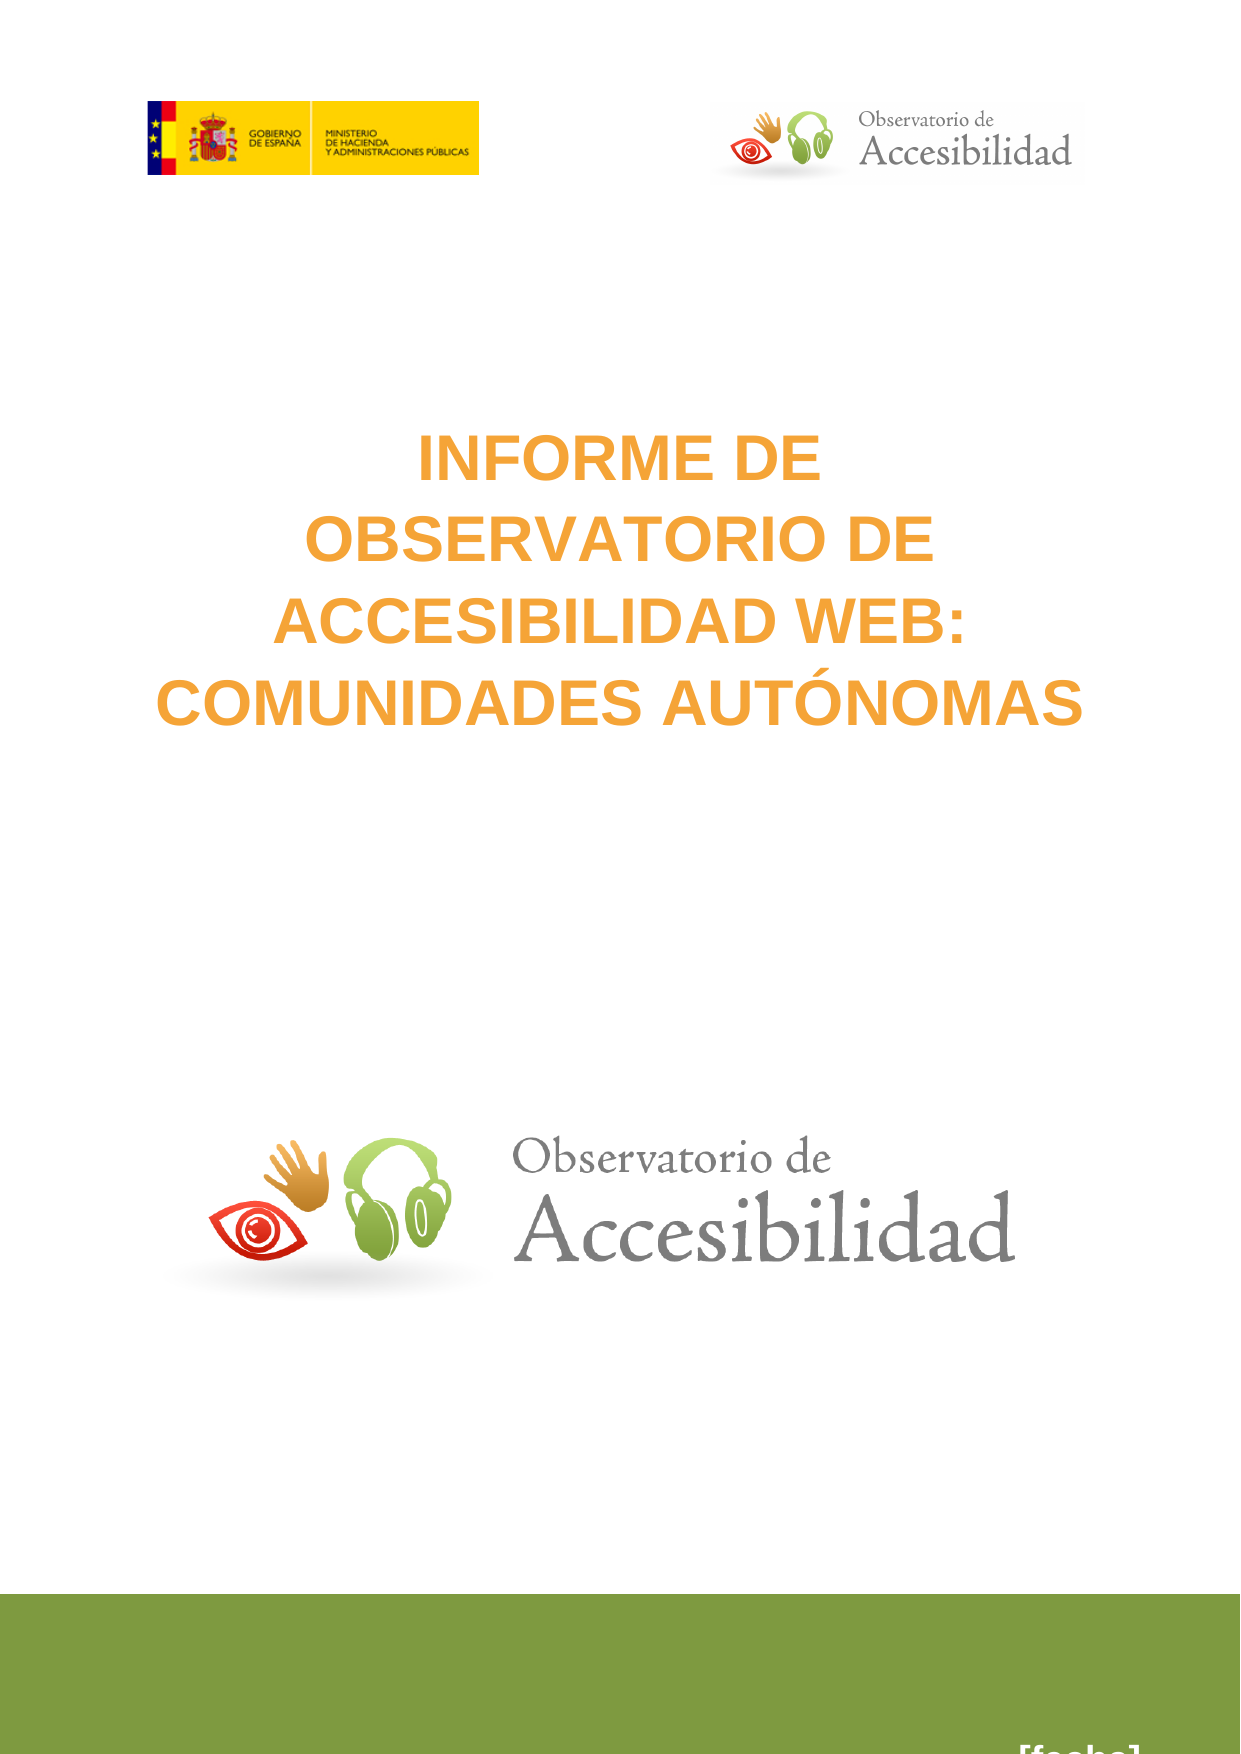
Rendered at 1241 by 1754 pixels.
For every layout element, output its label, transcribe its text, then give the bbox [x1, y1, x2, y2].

picture [147, 1096, 1167, 1320]
picture [710, 102, 1086, 185]
picture [147, 101, 479, 175]
text [fecha] [0, 1737, 1193, 1754]
text Informe de Observatorio de Accesibilidad Web: Comunidades Autónomas [148, 420, 1092, 739]
